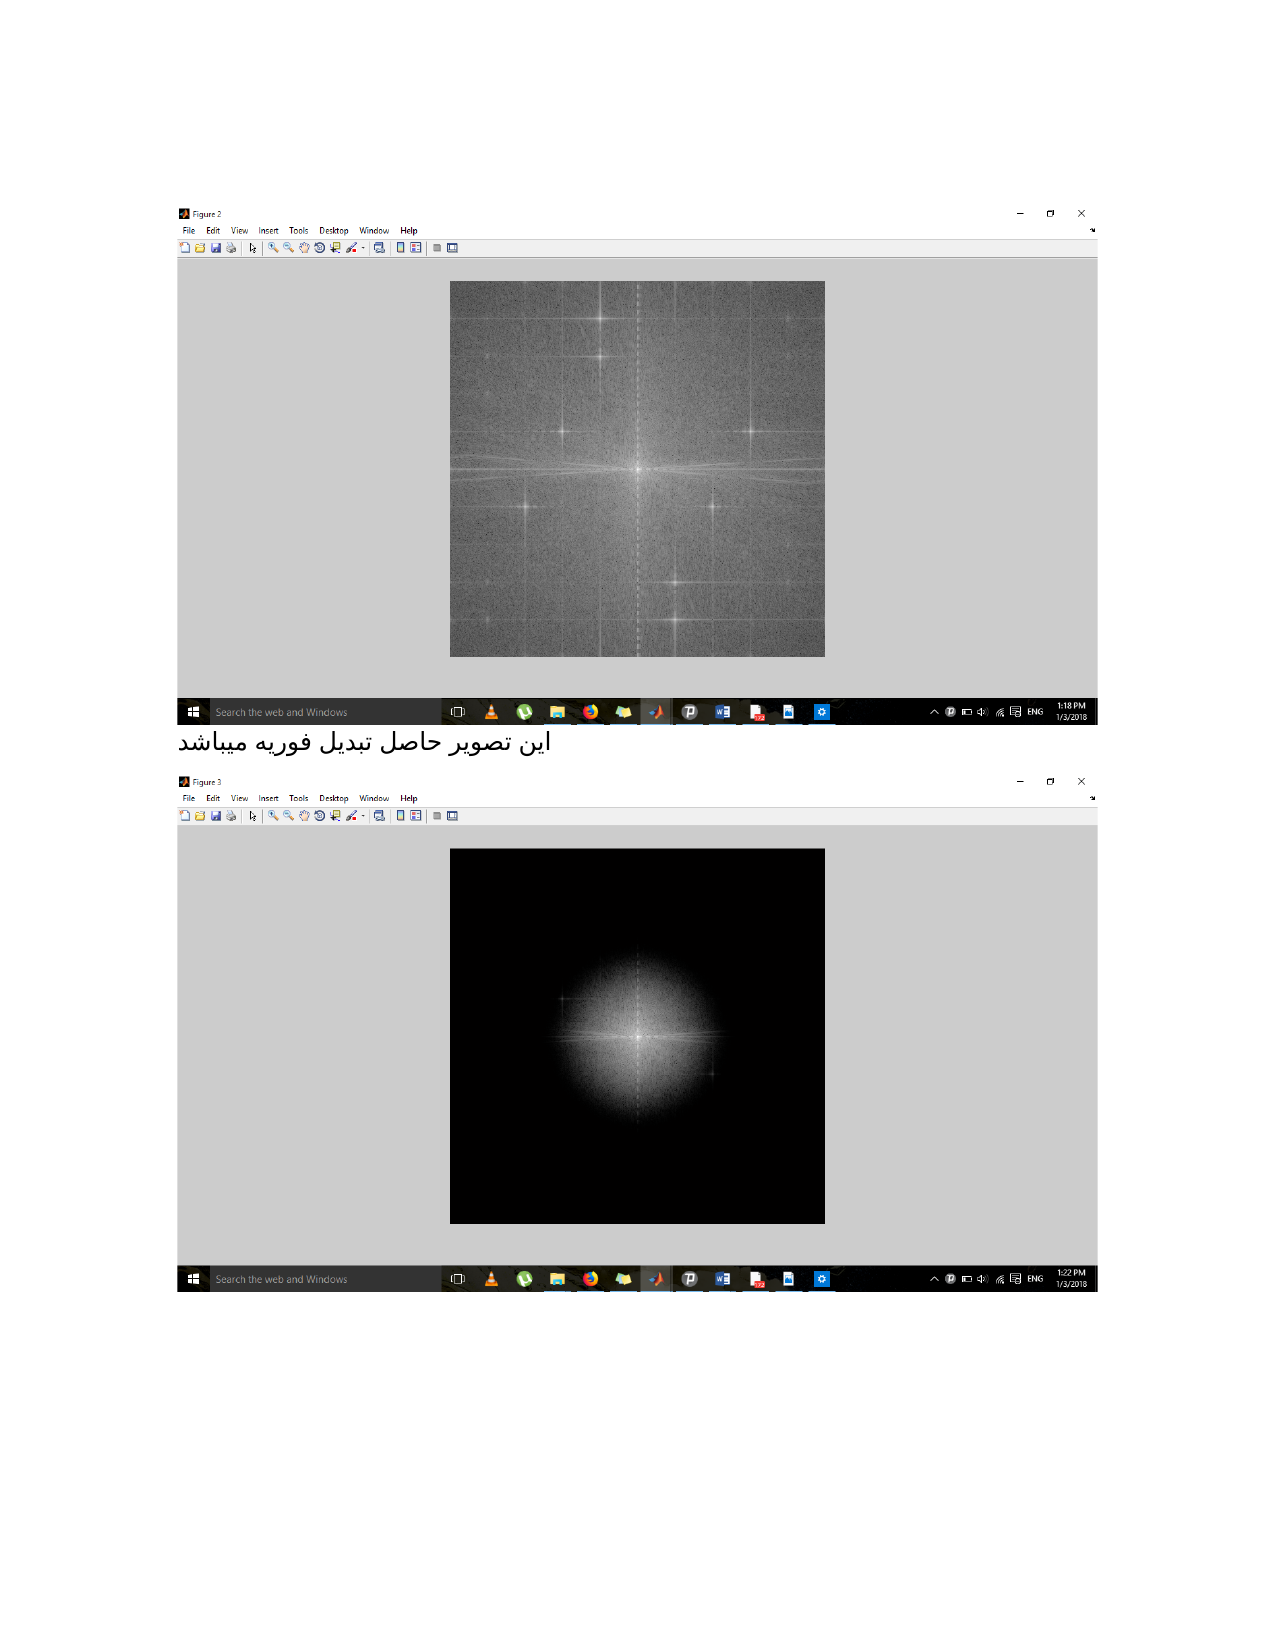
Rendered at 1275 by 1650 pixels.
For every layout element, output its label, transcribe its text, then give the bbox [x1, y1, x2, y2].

picture [177, 774, 1098, 1292]
picture [177, 206, 1098, 725]
text این تصویر حاصل تبدیل فوریه میباشد [177, 725, 1023, 755]
